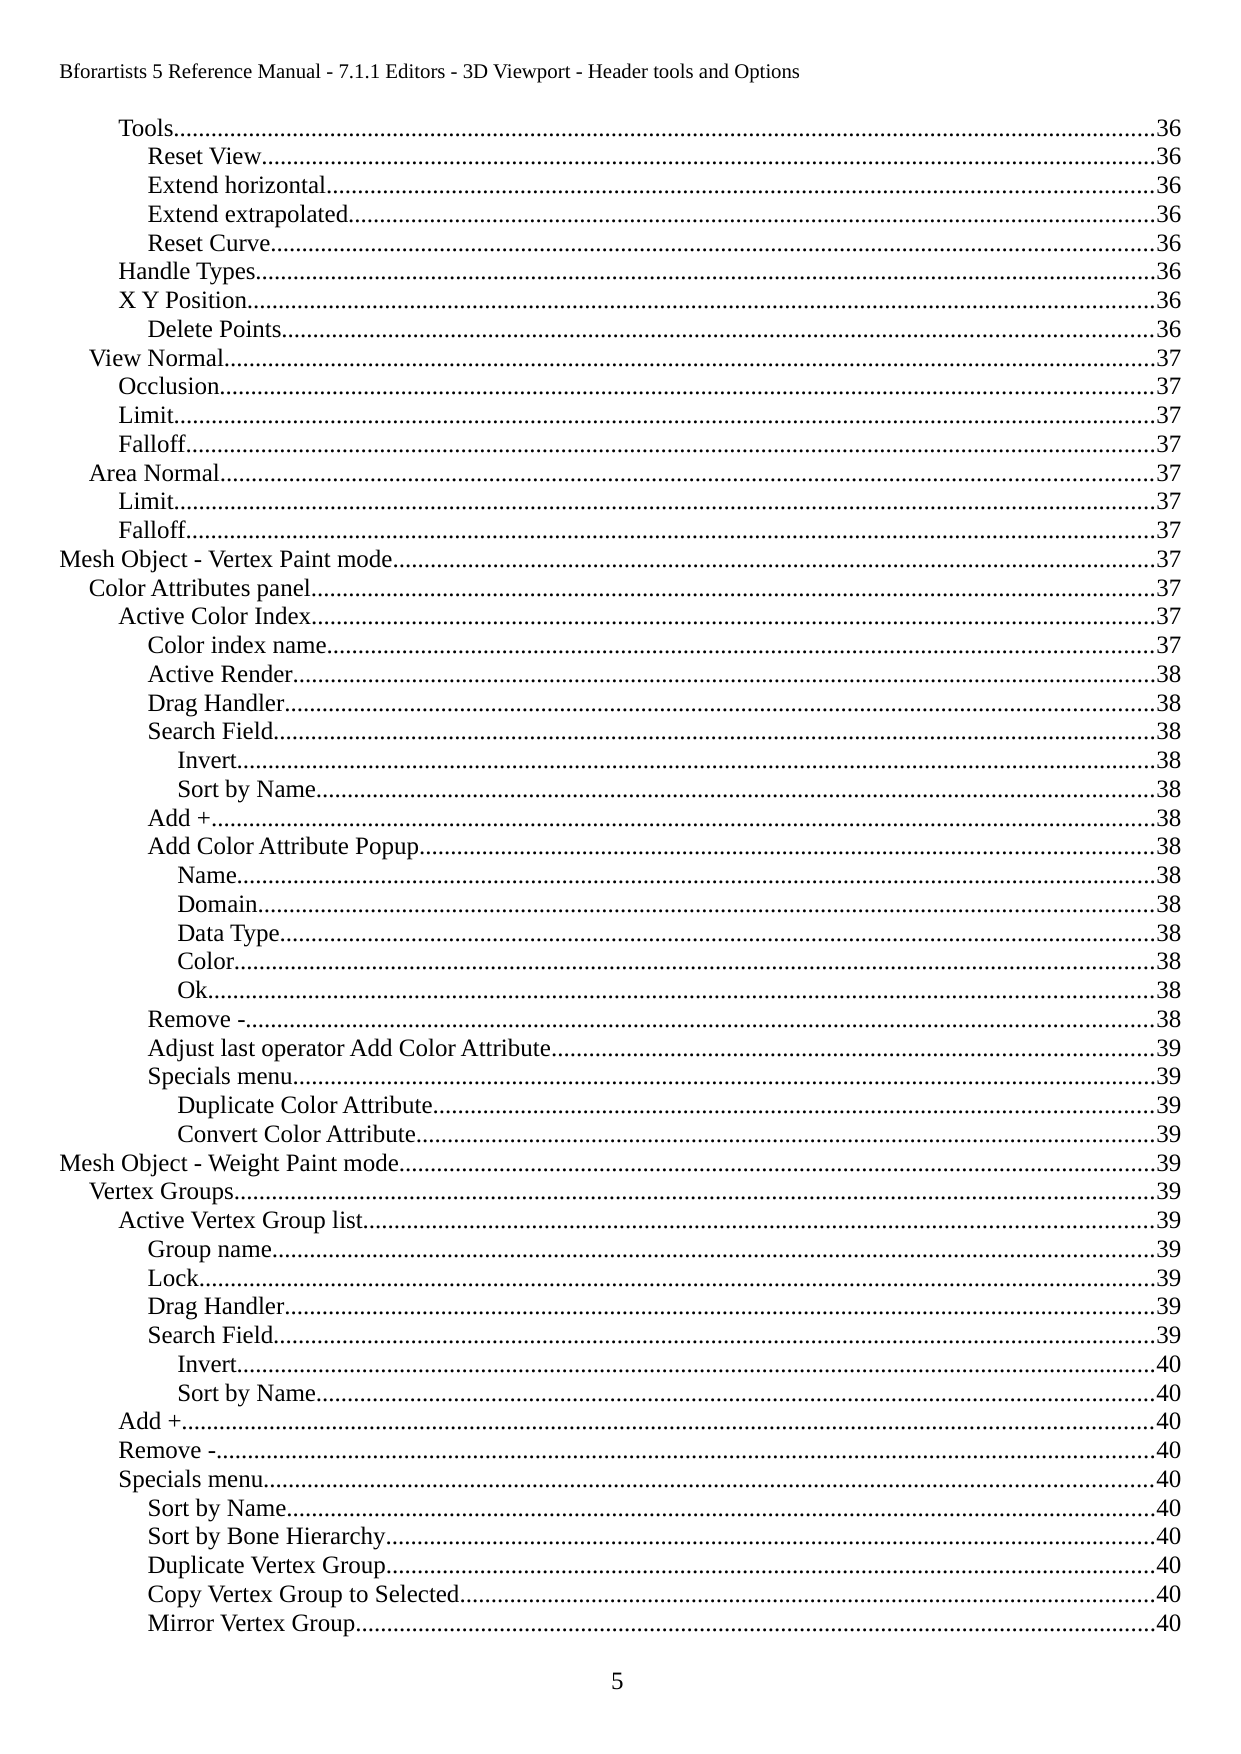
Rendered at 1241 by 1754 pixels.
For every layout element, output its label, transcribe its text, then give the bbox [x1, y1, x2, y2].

text Search Field 38 [147, 716, 1181, 745]
text Ok 38 [177, 975, 1181, 1004]
text Sort by Name 40 [147, 1493, 1181, 1521]
text Convert Color Attribute 39 [177, 1119, 1181, 1148]
text Extend horizontal 36 [147, 170, 1181, 199]
text Color index name 37 [147, 630, 1181, 659]
text Invert 40 [177, 1349, 1181, 1378]
text Vertex Groups 39 [88, 1176, 1181, 1205]
text X Y Position 36 [118, 285, 1181, 314]
text Remove - 38 [147, 1004, 1181, 1033]
text Drag Handler 39 [147, 1291, 1181, 1320]
text Copy Vertex Group to Selected 40 [147, 1579, 1181, 1608]
text Adjust last operator Add Color Attribute 39 [147, 1033, 1181, 1061]
text Mesh Object - Vertex Paint mode 37 [59, 544, 1181, 573]
text Mesh Object - Weight Paint mode 39 [59, 1148, 1181, 1176]
text Duplicate Color Attribute 39 [177, 1090, 1181, 1119]
text Tools 36 [118, 113, 1181, 141]
text Active Render 38 [147, 659, 1181, 688]
text Sort by Name 38 [177, 774, 1181, 803]
text Sort by Name 40 [177, 1378, 1181, 1406]
text Falloff 37 [118, 515, 1181, 544]
text Domain 38 [177, 889, 1181, 918]
text Group name 39 [147, 1234, 1181, 1263]
text Reset Curve 36 [147, 228, 1181, 256]
text Occlusion 37 [118, 371, 1181, 400]
text Drag Handler 38 [147, 688, 1181, 716]
text Color Attributes panel 37 [88, 573, 1181, 601]
text Add Color Attribute Popup 38 [147, 831, 1181, 860]
text Delete Points 36 [147, 314, 1181, 343]
text Duplicate Vertex Group 40 [147, 1550, 1181, 1579]
text Limit 37 [118, 400, 1181, 429]
text Reset View 36 [147, 141, 1181, 170]
text Invert 38 [177, 745, 1181, 774]
text Active Color Index 37 [118, 601, 1181, 630]
text Lock 39 [147, 1263, 1181, 1291]
text Remove - 40 [118, 1435, 1181, 1464]
text Color 38 [177, 946, 1181, 975]
text Specials menu 40 [118, 1464, 1181, 1493]
text Handle Types 36 [118, 256, 1181, 285]
text Add + 38 [147, 803, 1181, 831]
text Mirror Vertex Group 40 [147, 1608, 1181, 1636]
text Search Field 39 [147, 1320, 1181, 1349]
text Active Vertex Group list 39 [118, 1205, 1181, 1234]
text Falloff 37 [118, 429, 1181, 458]
text Sort by Bone Hierarchy 40 [147, 1521, 1181, 1550]
text Add + 40 [118, 1406, 1181, 1435]
text Area Normal 37 [88, 458, 1181, 486]
text Extend extrapolated 36 [147, 199, 1181, 228]
text Limit 37 [118, 486, 1181, 515]
text View Normal 37 [88, 343, 1181, 371]
text Data Type 38 [177, 918, 1181, 946]
text Name 38 [177, 860, 1181, 889]
text Specials menu 39 [147, 1061, 1181, 1090]
